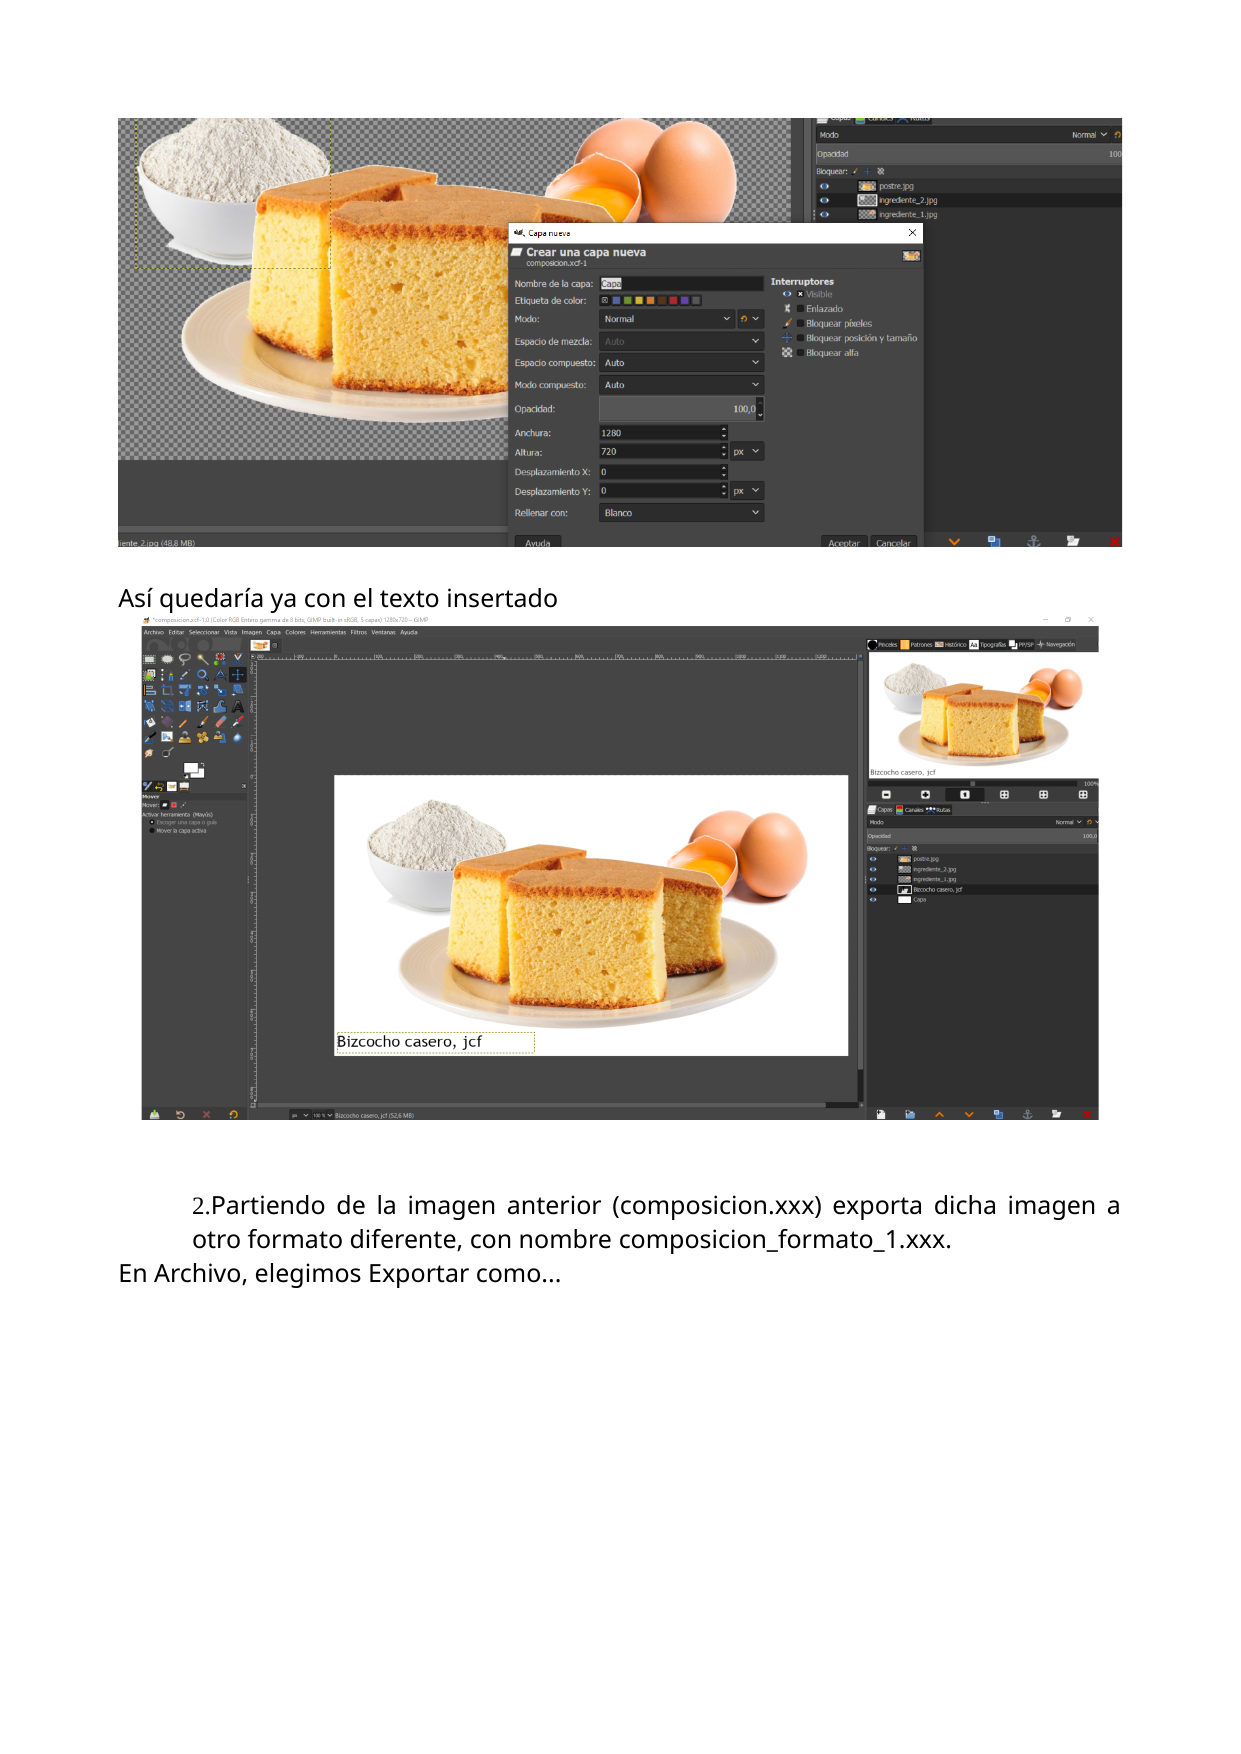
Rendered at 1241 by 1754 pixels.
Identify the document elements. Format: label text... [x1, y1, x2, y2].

list Partiendo de la imagen anterior (composicion.xxx) exporta dicha imagen a otro formato diferente, con nombre composicion_formato_1.xxx. [118, 1188, 1122, 1256]
picture [141, 614, 1099, 1120]
text Así quedaría ya con el texto insertado [118, 580, 1122, 614]
picture [118, 118, 1123, 547]
text En Archivo, elegimos Exportar como... [118, 1256, 1122, 1290]
